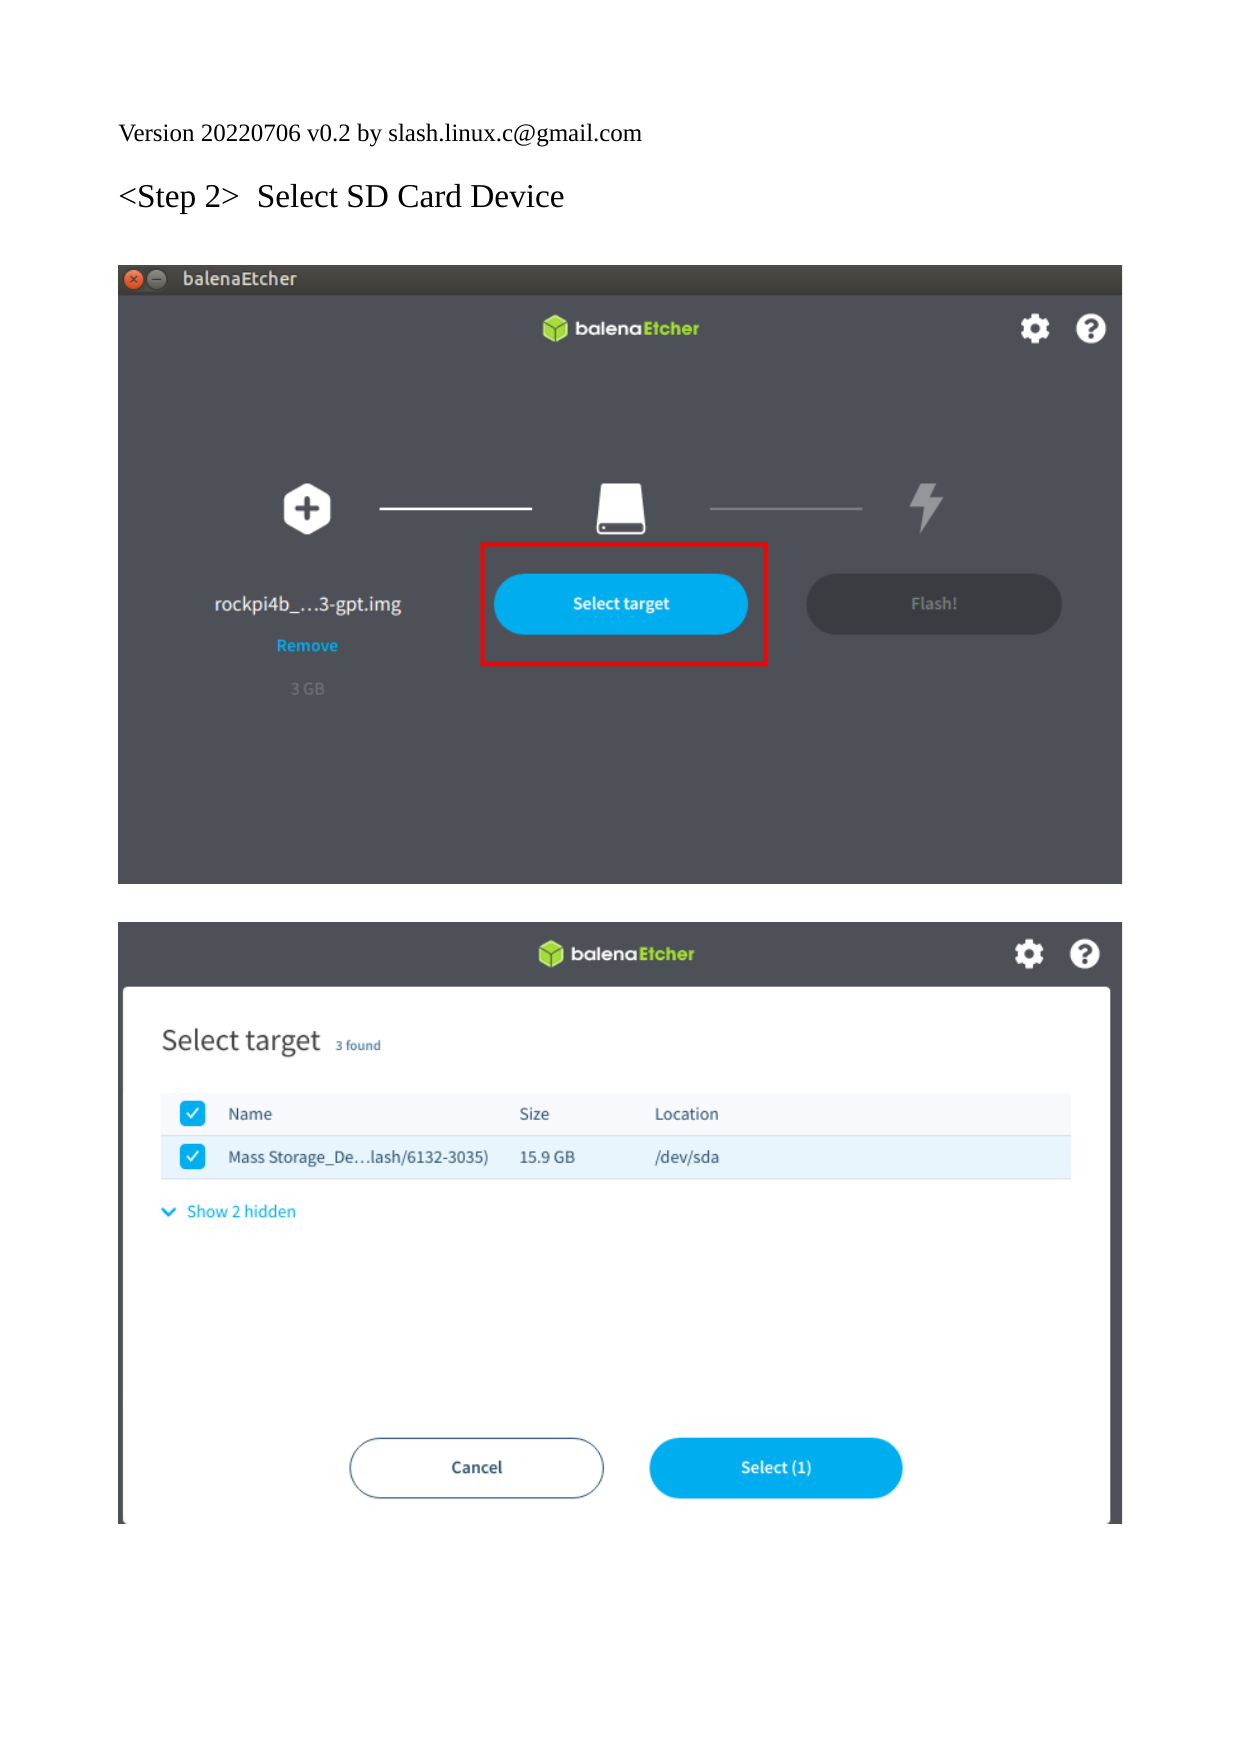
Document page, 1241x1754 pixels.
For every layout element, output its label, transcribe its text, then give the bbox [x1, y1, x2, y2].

picture [118, 265, 1123, 884]
subtitle <Step 2> Select SD Card Device [118, 176, 1122, 215]
picture [118, 922, 1123, 1524]
